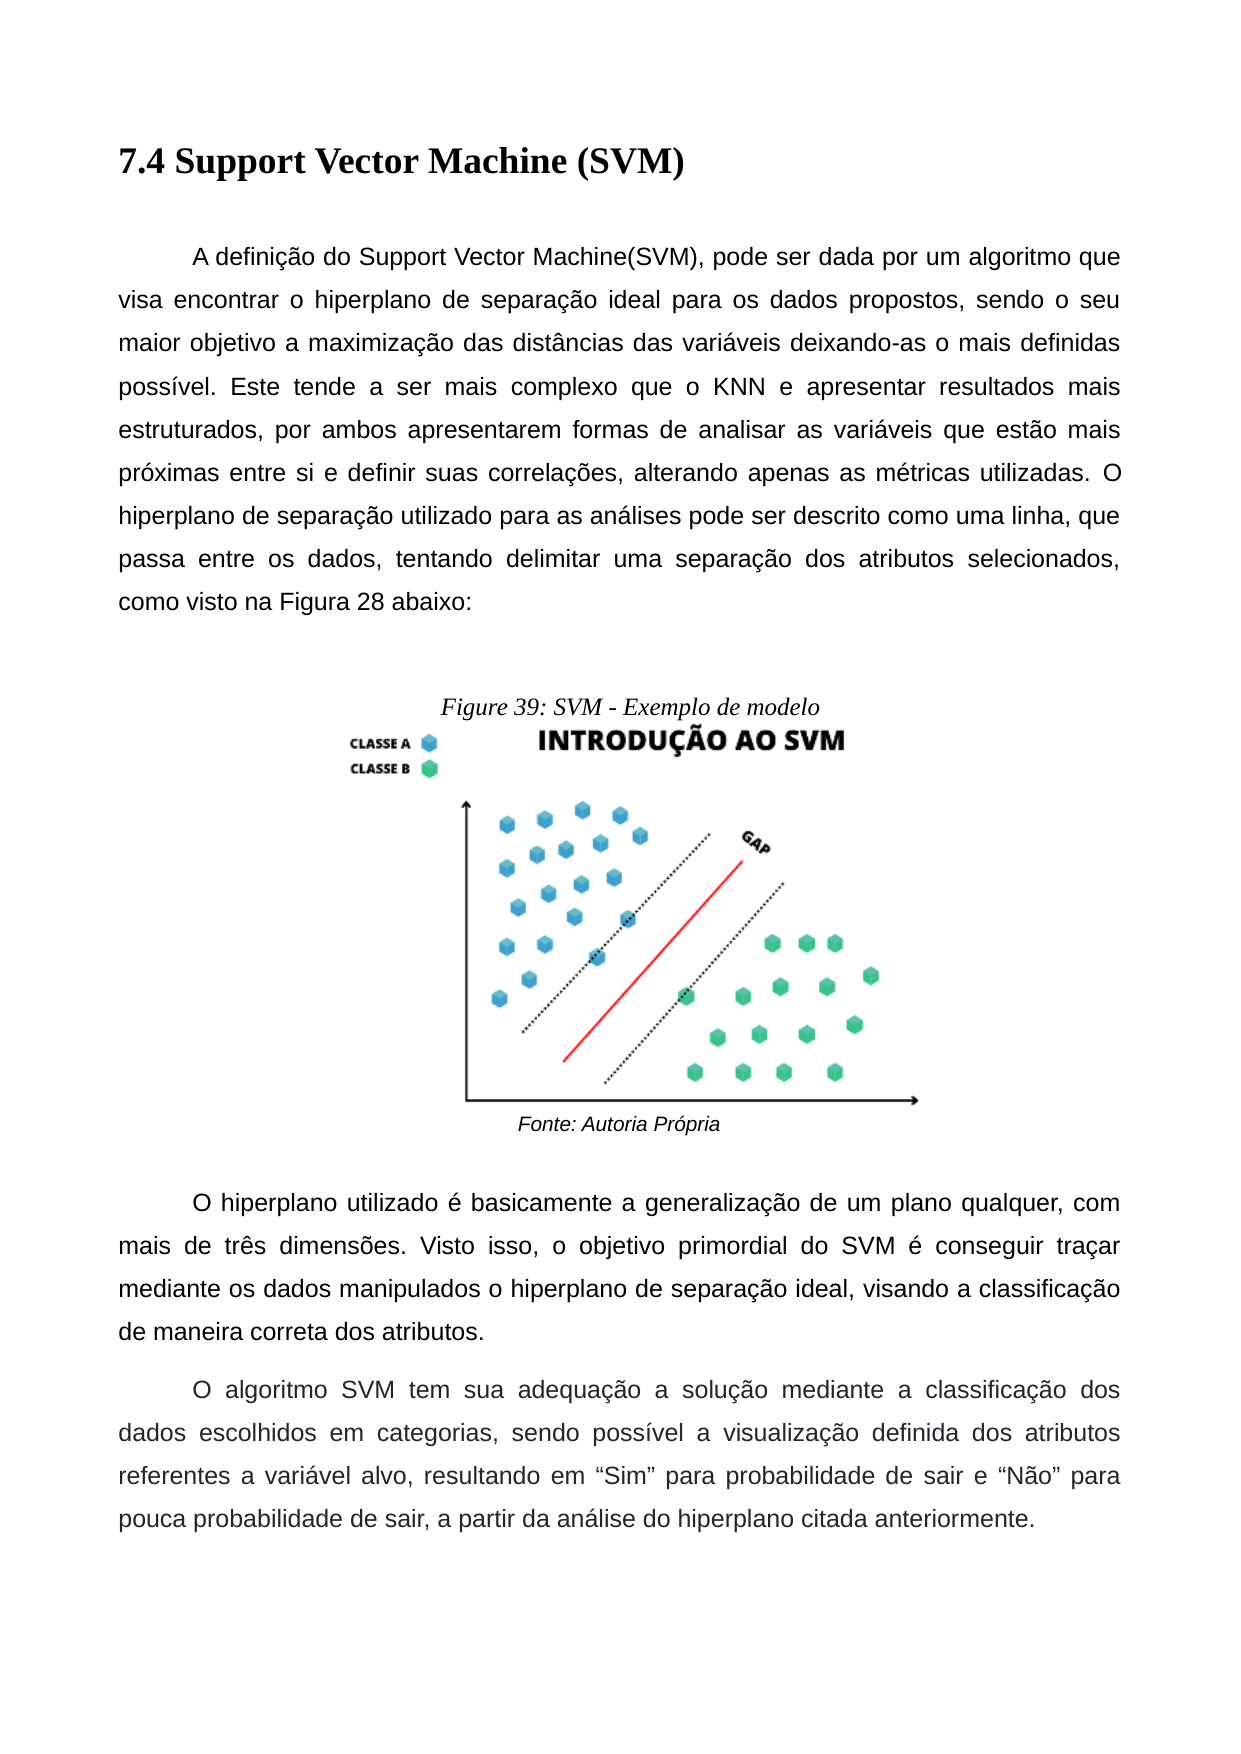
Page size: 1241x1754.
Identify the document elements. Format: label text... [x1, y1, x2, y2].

subtitle 7.4 Support Vector Machine (SVM) [118, 139, 1122, 182]
text O algoritmo SVM tem sua adequação a solução mediante a classificação dos dados escolhidos em categorias, sendo possível a visualização definida dos atributos referentes a variável alvo, resultando em “Sim” para probabilidade de sair e “Não” para pouca probabilidade de sair, a partir da análise do hiperplano citada anteriormente. [118, 1375, 1122, 1533]
text A definição do Support Vector Machine(SVM), pode ser dada por um algoritmo que visa encontrar o hiperplano de separação ideal para os dados propostos, sendo o seu maior objetivo a maximização das distâncias das variáveis deixando-as o mais definidas possível. Este tende a ser mais complexo que o KNN e apresentar resultados mais estruturados, por ambos apresentarem formas de analisar as variáveis que estão mais próximas entre si e definir suas correlações, alterando apenas as métricas utilizadas. O hiperplano de separação utilizado para as análises pode ser descrito como uma linha, que passa entre os dados, tentando delimitar uma separação dos atributos selecionados, como visto na Figura 28 abaixo: [118, 242, 1122, 616]
text O hiperplano utilizado é basicamente a generalização de um plano qualquer, com mais de três dimensões. Visto isso, o objetivo primordial do SVM é conseguir traçar mediante os dados manipulados o hiperplano de separação ideal, visando a classificação de maneira correta dos atributos. [118, 1188, 1122, 1346]
text Figure 39: SVM - Exemplo de modelo [338, 692, 924, 721]
picture [338, 721, 925, 1109]
text Fonte: Autoria Própria [118, 680, 1122, 1169]
